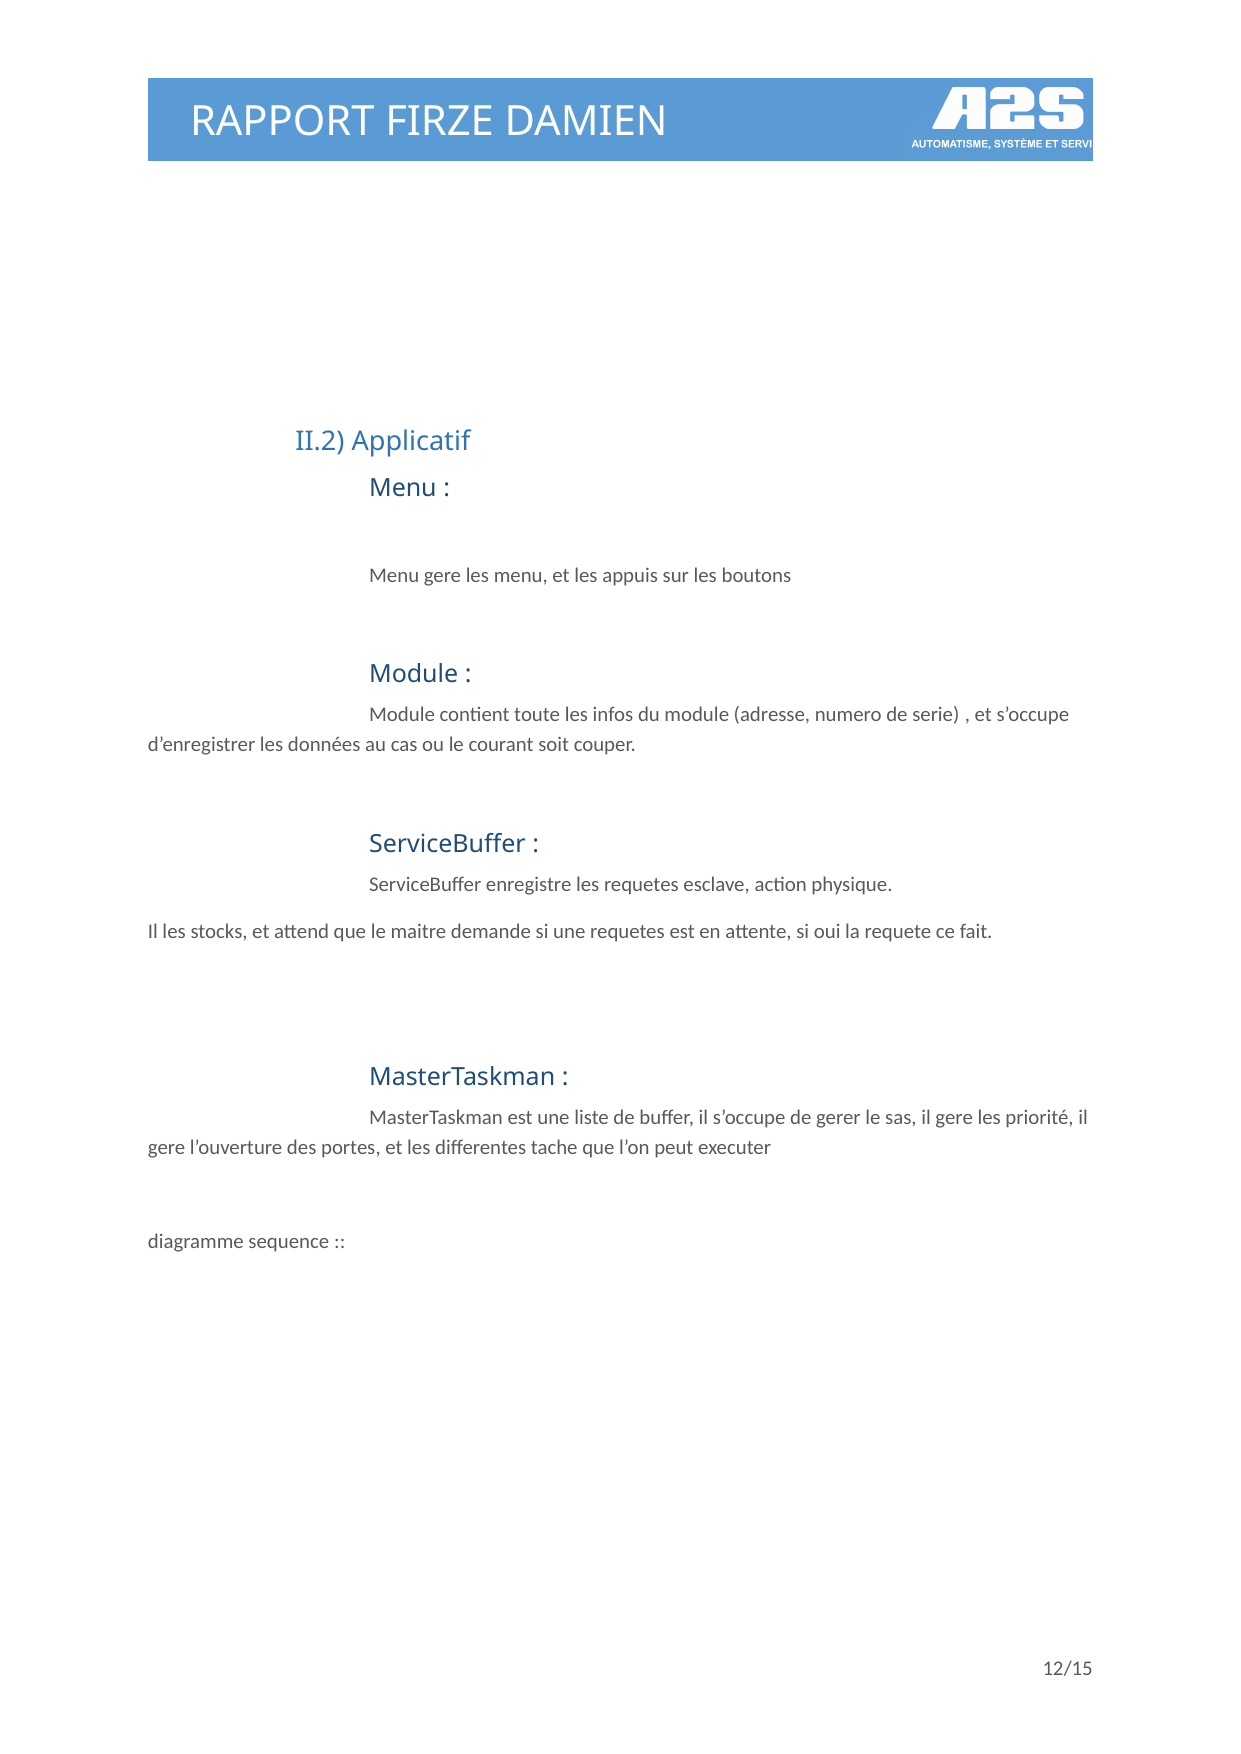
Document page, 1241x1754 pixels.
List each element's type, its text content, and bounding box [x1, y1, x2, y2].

text MasterTaskman est une liste de buffer, il s’occupe de gerer le sas, il gere les priorité, il gere l’ouverture des portes, et les differentes tache que l’on peut executer [148, 1104, 1093, 1160]
subtitle MasterTaskman : [148, 1059, 1093, 1093]
picture [903, 79, 1092, 160]
subtitle Module : [148, 656, 1093, 690]
subtitle Menu : [148, 470, 1093, 504]
subtitle II.2) Applicatif [148, 422, 1093, 458]
text Module contient toute les infos du module (adresse, numero de serie) , et s’occupe d’enregistrer les données au cas ou le courant soit couper. [148, 701, 1093, 757]
subtitle ServiceBuffer : [148, 826, 1093, 860]
picture [903, 55, 1115, 188]
text ServiceBuffer enregistre les requetes esclave, action physique. [148, 871, 1093, 896]
text Menu gere les menu, et les appuis sur les boutons [148, 562, 1093, 587]
text diagramme sequence :: [148, 1229, 1093, 1254]
text Il les stocks, et attend que le maitre demande si une requetes est en attente, si oui la requete ce fait. [148, 918, 1093, 943]
